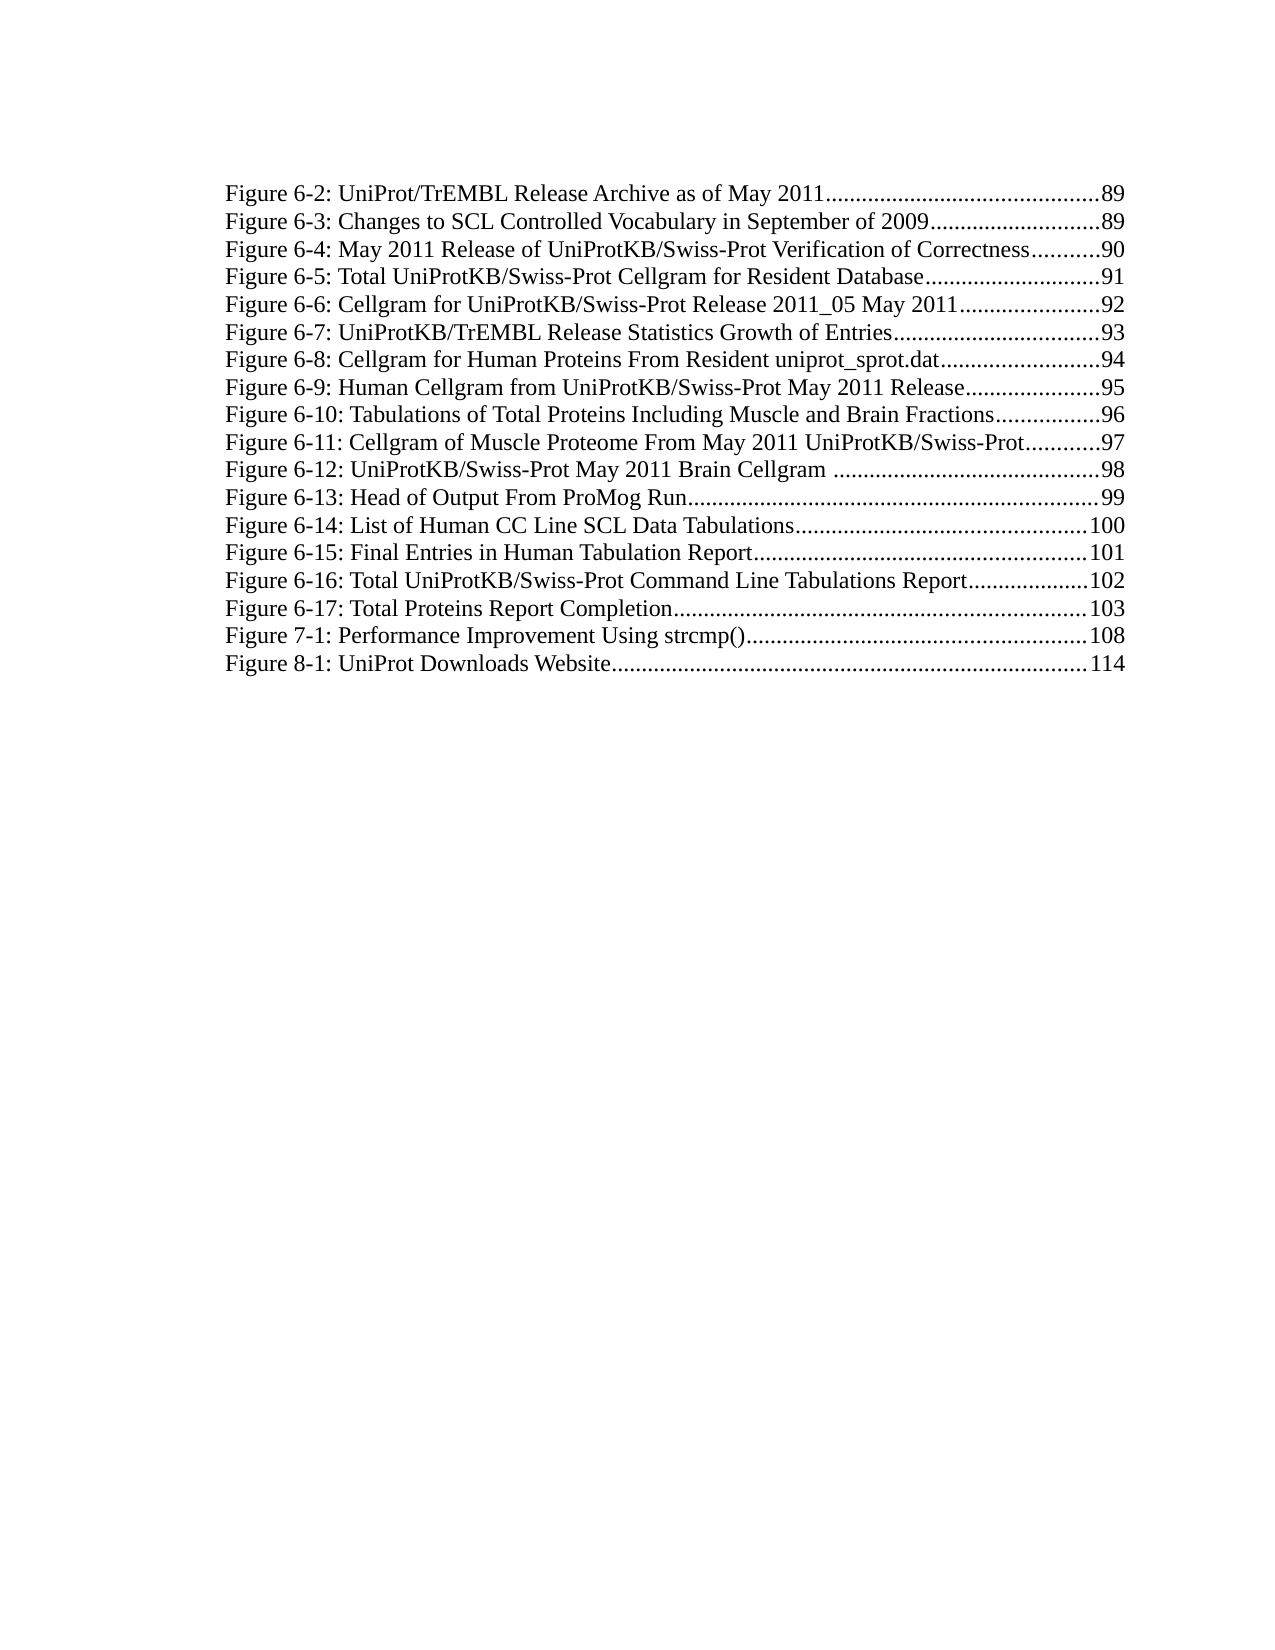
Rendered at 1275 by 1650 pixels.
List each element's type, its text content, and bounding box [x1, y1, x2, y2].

text Figure 6-16: Total UniProtKB/Swiss-Prot Command Line Tabulations Report 102 [225, 566, 1125, 593]
text Figure 6-10: Tabulations of Total Proteins Including Muscle and Brain Fractions 96 [225, 400, 1125, 428]
text Figure 6-9: Human Cellgram from UniProtKB/Swiss-Prot May 2011 Release 95 [225, 373, 1125, 400]
text Figure 6-2: UniProt/TrEMBL Release Archive as of May 2011 89 [225, 179, 1125, 207]
text Figure 6-11: Cellgram of Muscle Proteome From May 2011 UniProtKB/Swiss-Prot 97 [225, 428, 1125, 456]
text Figure 6-15: Final Entries in Human Tabulation Report 101 [225, 538, 1125, 566]
text Figure 6-17: Total Proteins Report Completion 103 [225, 593, 1125, 621]
text Figure 6-6: Cellgram for UniProtKB/Swiss-Prot Release 2011_05 May 2011 92 [225, 290, 1125, 317]
text Figure 6-8: Cellgram for Human Proteins From Resident uniprot_sprot.dat 94 [225, 345, 1125, 373]
text Figure 6-4: May 2011 Release of UniProtKB/Swiss-Prot Verification of Correctness 90 [225, 235, 1125, 262]
text Figure 6-12: UniProtKB/Swiss-Prot May 2011 Brain Cellgram 98 [225, 456, 1125, 483]
text Figure 6-5: Total UniProtKB/Swiss-Prot Cellgram for Resident Database 91 [225, 262, 1125, 290]
text Figure 6-3: Changes to SCL Controlled Vocabulary in September of 2009 89 [225, 207, 1125, 235]
text Figure 8-1: UniProt Downloads Website 114 [225, 649, 1125, 676]
text Figure 6-7: UniProtKB/TrEMBL Release Statistics Growth of Entries 93 [225, 317, 1125, 345]
text Figure 7-1: Performance Improvement Using strcmp() 108 [225, 621, 1125, 649]
text Figure 6-14: List of Human CC Line SCL Data Tabulations 100 [225, 511, 1125, 538]
text Figure 6-13: Head of Output From ProMog Run 99 [225, 483, 1125, 511]
